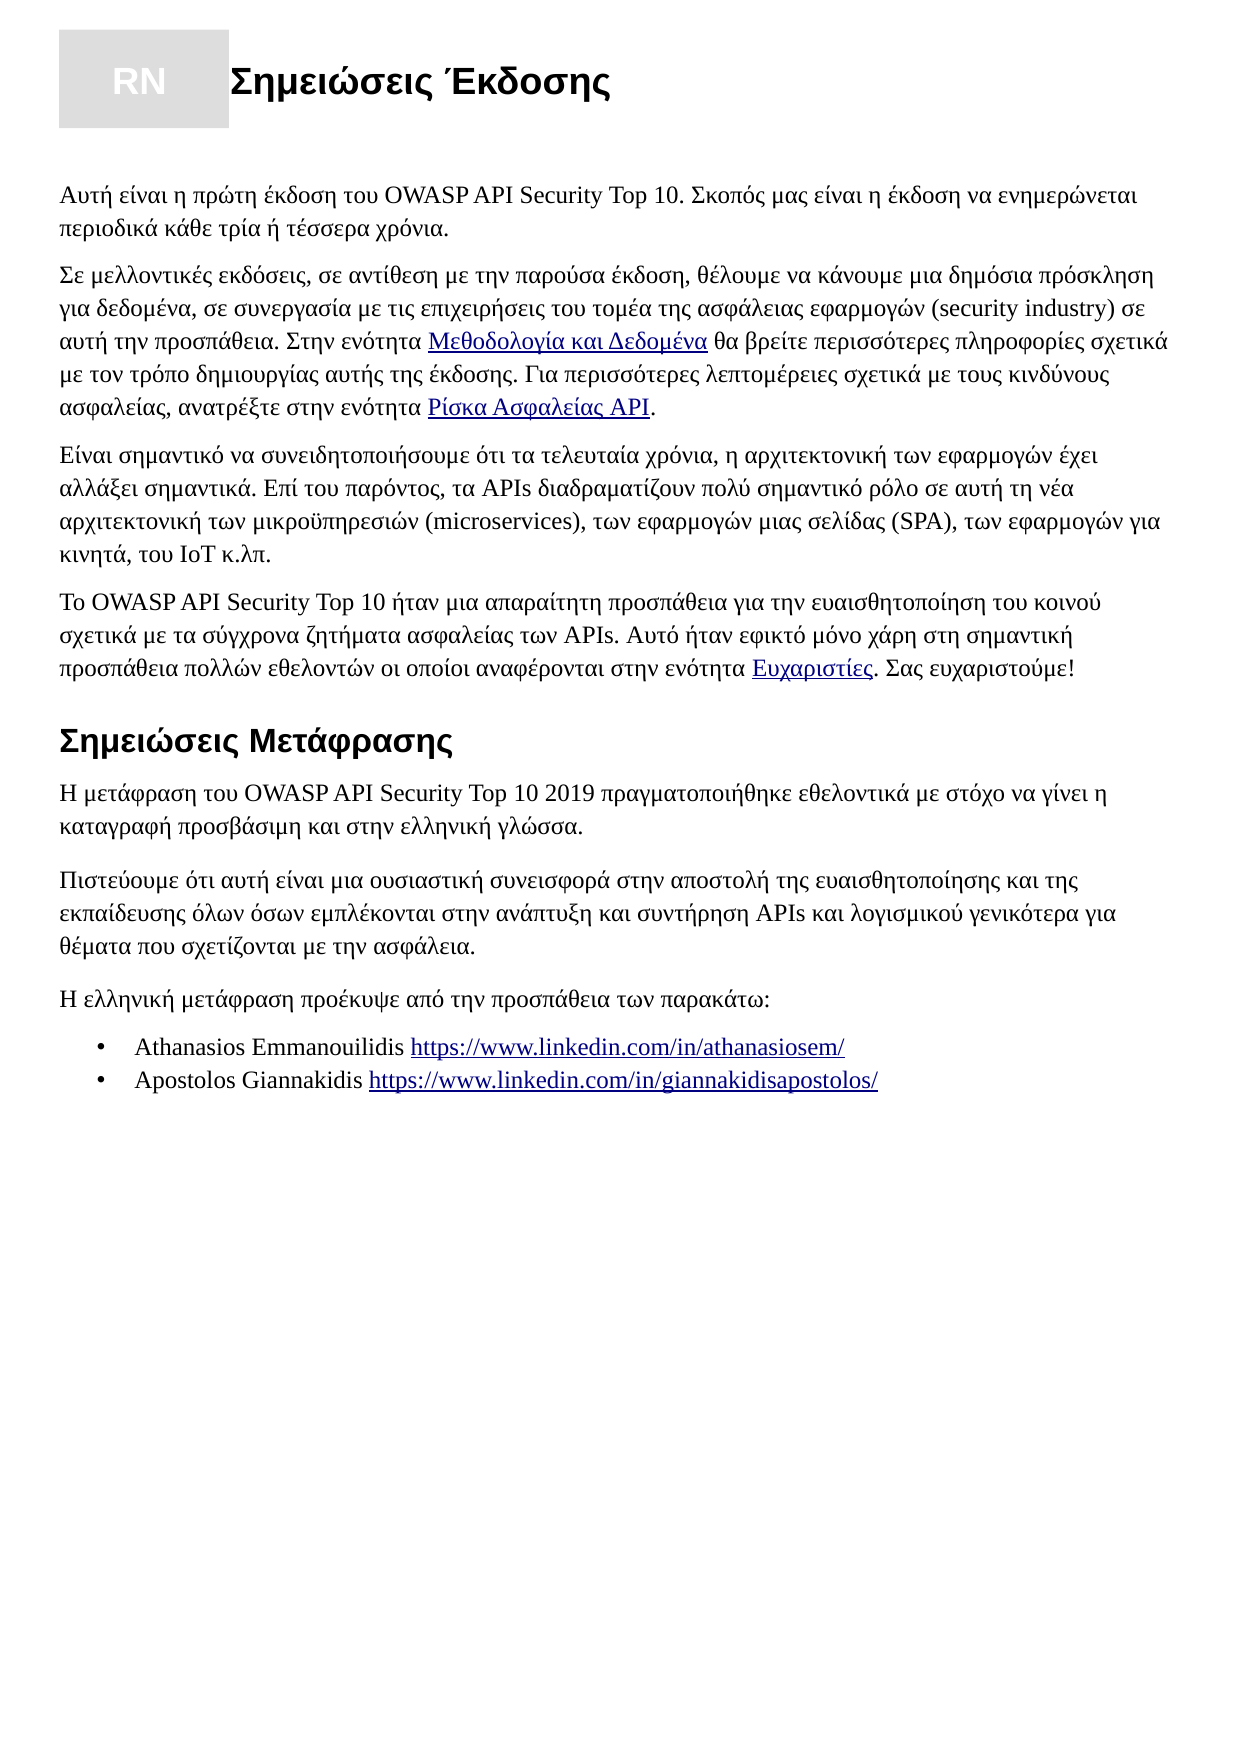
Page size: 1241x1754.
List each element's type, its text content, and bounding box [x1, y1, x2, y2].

subtitle Σημειώσεις Μετάφρασης [59, 721, 1181, 760]
text Το OWASP API Security Top 10 ήταν μια απαραίτητη προσπάθεια για την ευαισθητοποίηση του κοινού σχετικά με τα σύγχρονα ζητήματα ασφαλείας των APIs. Αυτό ήταν εφικτό μόνο χάρη στη σημαντική προσπάθεια πολλών εθελοντών οι οποίοι αναφέρονται στην ενότητα Ευχαριστίες. Σας ευχαριστούμε! [59, 587, 1181, 682]
text Η ελληνική μετάφραση προέκυψε από την προσπάθεια των παρακάτω: [59, 984, 1181, 1013]
text Πιστεύουμε ότι αυτή είναι μια ουσιαστική συνεισφορά στην αποστολή της ευαισθητοποίησης και της εκπαίδευσης όλων όσων εμπλέκονται στην ανάπτυξη και συντήρηση APIs και λογισμικού γενικότερα για θέματα που σχετίζονται με την ασφάλεια. [59, 865, 1181, 960]
text Η μετάφραση του OWASP API Security Top 10 2019 πραγματοποιήθηκε εθελοντικά με στόχο να γίνει η καταγραφή προσβάσιμη και στην ελληνική γλώσσα. [59, 778, 1181, 840]
list Apostolos Giannakidis https://www.linkedin.com/in/giannakidisapostolos/ [97, 1065, 1181, 1094]
text Αυτή είναι η πρώτη έκδοση του OWASP API Security Top 10. Σκοπός μας είναι η έκδοση να ενημερώνεται περιοδικά κάθε τρία ή τέσσερα χρόνια. [59, 180, 1181, 242]
text Είναι σημαντικό να συνειδητοποιήσουμε ότι τα τελευταία χρόνια, η αρχιτεκτονική των εφαρμογών έχει αλλάξει σημαντικά. Επί του παρόντος, τα APIs διαδραματίζουν πολύ σημαντικό ρόλο σε αυτή τη νέα αρχιτεκτονική των μικροϋπηρεσιών (microservices), των εφαρμογών μιας σελίδας (SPA), των εφαρμογών για κινητά, του IoT κ.λπ. [59, 440, 1181, 568]
text Σε μελλοντικές εκδόσεις, σε αντίθεση με την παρούσα έκδοση, θέλουμε να κάνουμε μια δημόσια πρόσκληση για δεδομένα, σε συνεργασία με τις επιχειρήσεις του τομέα της ασφάλειας εφαρμογών (security industry) σε αυτή την προσπάθεια. Στην ενότητα Μεθοδολογία και Δεδομένα θα βρείτε περισσότερες πληροφορίες σχετικά με τον τρόπο δημιουργίας αυτής της έκδοσης. Για περισσότερες λεπτομέρειες σχετικά με τους κινδύνους ασφαλείας, ανατρέξτε στην ενότητα Ρίσκα Ασφαλείας API. [59, 260, 1181, 421]
list Athanasios Emmanouilidis https://www.linkedin.com/in/athanasiosem/ [97, 1032, 1181, 1061]
